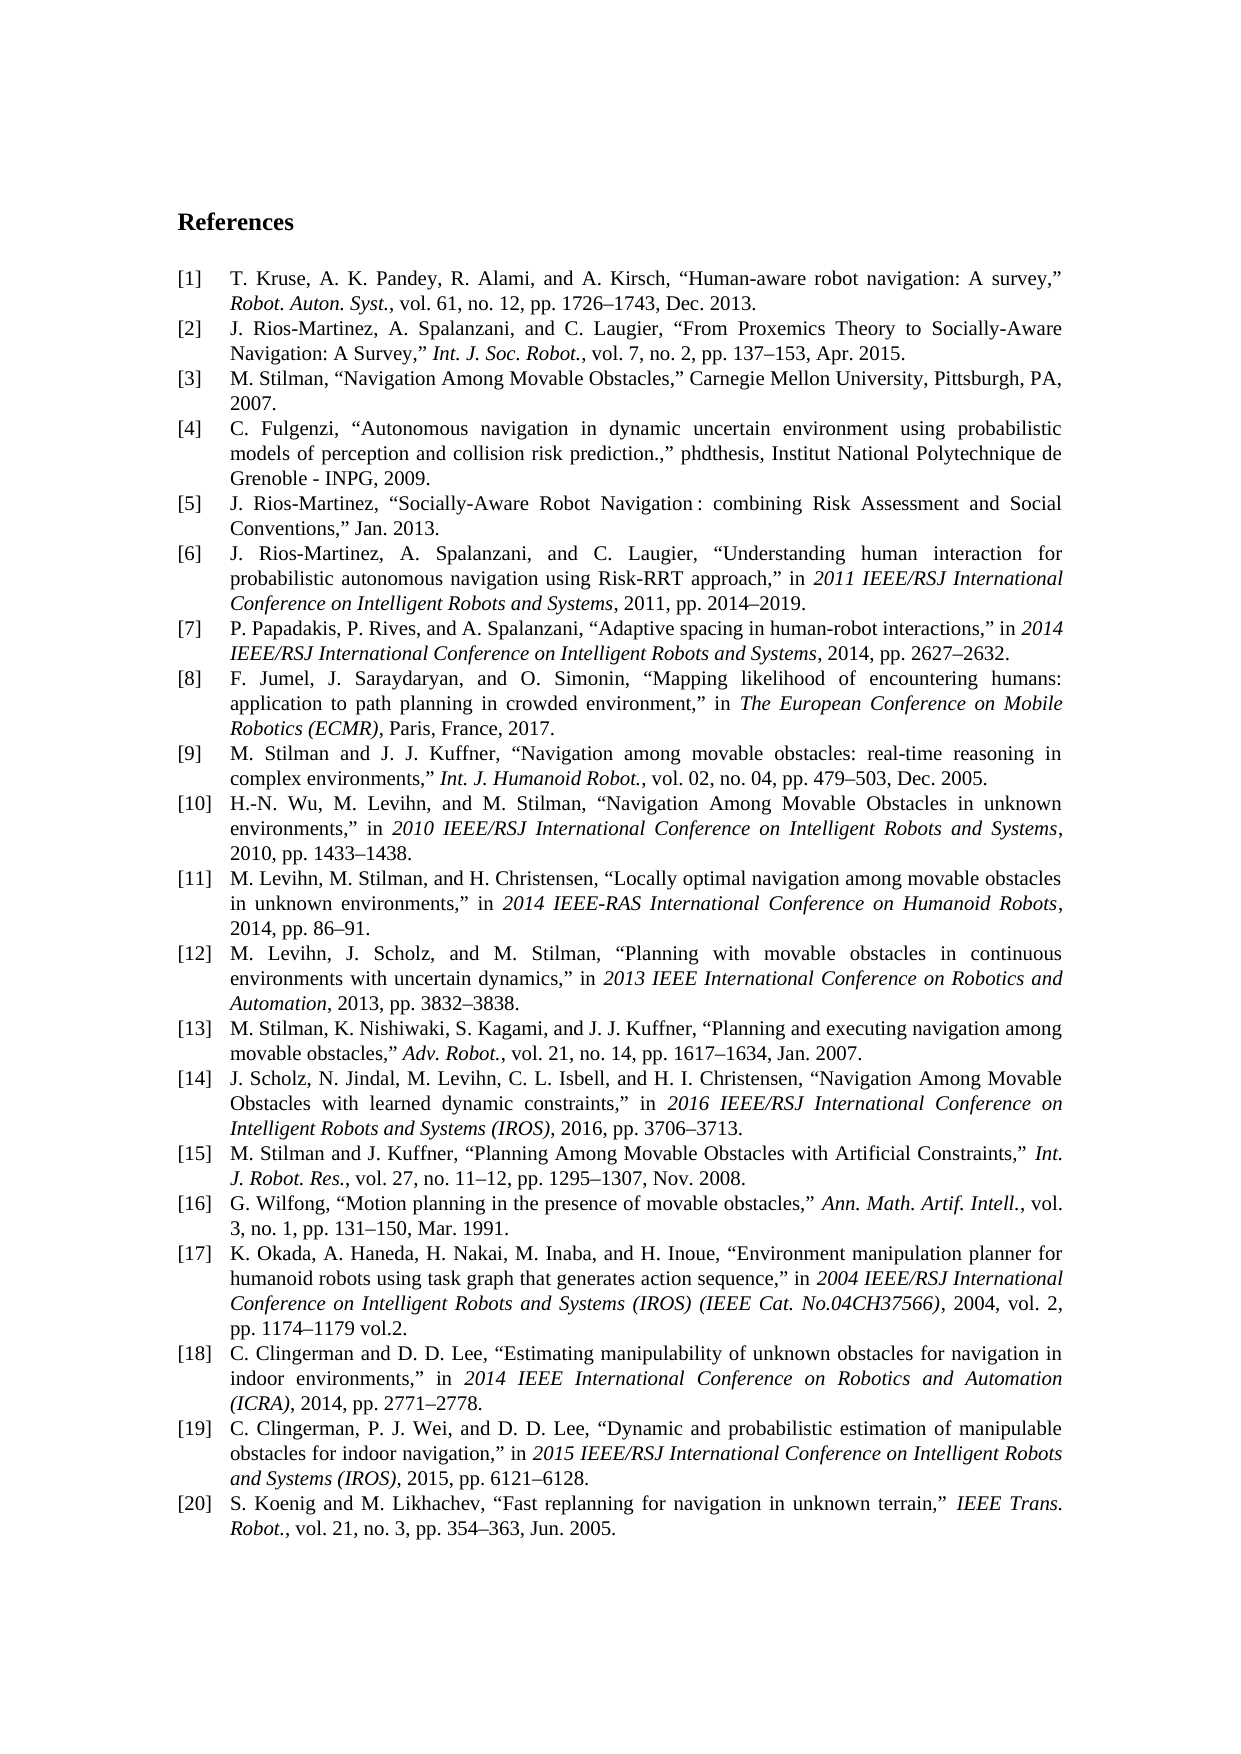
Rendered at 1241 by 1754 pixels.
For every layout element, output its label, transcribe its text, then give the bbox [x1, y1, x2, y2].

text [8] F. Jumel, J. Saraydaryan, and O. Simonin, “Mapping likelihood of encountering humans: application to path planning in crowded environment,” in The European Conference on Mobile Robotics (ECMR), Paris, France, 2017. [177, 664, 1063, 739]
text [4] C. Fulgenzi, “Autonomous navigation in dynamic uncertain environment using probabilistic models of perception and collision risk prediction.,” phdthesis, Institut National Polytechnique de Grenoble - INPG, 2009. [177, 414, 1063, 489]
text [12] M. Levihn, J. Scholz, and M. Stilman, “Planning with movable obstacles in continuous environments with uncertain dynamics,” in 2013 IEEE International Conference on Robotics and Automation, 2013, pp. 3832–3838. [177, 939, 1063, 1014]
text [9] M. Stilman and J. J. Kuffner, “Navigation among movable obstacles: real-time reasoning in complex environments,” Int. J. Humanoid Robot., vol. 02, no. 04, pp. 479–503, Dec. 2005. [177, 739, 1063, 789]
subtitle References [177, 207, 1063, 236]
text [19] C. Clingerman, P. J. Wei, and D. D. Lee, “Dynamic and probabilistic estimation of manipulable obstacles for indoor navigation,” in 2015 IEEE/RSJ International Conference on Intelligent Robots and Systems (IROS), 2015, pp. 6121–6128. [177, 1414, 1063, 1489]
text [1] T. Kruse, A. K. Pandey, R. Alami, and A. Kirsch, “Human-aware robot navigation: A survey,” Robot. Auton. Syst., vol. 61, no. 12, pp. 1726–1743, Dec. 2013. [177, 264, 1063, 314]
text [6] J. Rios-Martinez, A. Spalanzani, and C. Laugier, “Understanding human interaction for probabilistic autonomous navigation using Risk-RRT approach,” in 2011 IEEE/RSJ International Conference on Intelligent Robots and Systems, 2011, pp. 2014–2019. [177, 539, 1063, 614]
text [15] M. Stilman and J. Kuffner, “Planning Among Movable Obstacles with Artificial Constraints,” Int. J. Robot. Res., vol. 27, no. 11–12, pp. 1295–1307, Nov. 2008. [177, 1139, 1063, 1189]
text [17] K. Okada, A. Haneda, H. Nakai, M. Inaba, and H. Inoue, “Environment manipulation planner for humanoid robots using task graph that generates action sequence,” in 2004 IEEE/RSJ International Conference on Intelligent Robots and Systems (IROS) (IEEE Cat. No.04CH37566), 2004, vol. 2, pp. 1174–1179 vol.2. [177, 1239, 1063, 1339]
text [3] M. Stilman, “Navigation Among Movable Obstacles,” Carnegie Mellon University, Pittsburgh, PA, 2007. [177, 364, 1063, 414]
text [11] M. Levihn, M. Stilman, and H. Christensen, “Locally optimal navigation among movable obstacles in unknown environments,” in 2014 IEEE-RAS International Conference on Humanoid Robots, 2014, pp. 86–91. [177, 864, 1063, 939]
text [20] S. Koenig and M. Likhachev, “Fast replanning for navigation in unknown terrain,” IEEE Trans. Robot., vol. 21, no. 3, pp. 354–363, Jun. 2005. [177, 1489, 1063, 1539]
text [14] J. Scholz, N. Jindal, M. Levihn, C. L. Isbell, and H. I. Christensen, “Navigation Among Movable Obstacles with learned dynamic constraints,” in 2016 IEEE/RSJ International Conference on Intelligent Robots and Systems (IROS), 2016, pp. 3706–3713. [177, 1064, 1063, 1139]
text [13] M. Stilman, K. Nishiwaki, S. Kagami, and J. J. Kuffner, “Planning and executing navigation among movable obstacles,” Adv. Robot., vol. 21, no. 14, pp. 1617–1634, Jan. 2007. [177, 1014, 1063, 1064]
text [7] P. Papadakis, P. Rives, and A. Spalanzani, “Adaptive spacing in human-robot interactions,” in 2014 IEEE/RSJ International Conference on Intelligent Robots and Systems, 2014, pp. 2627–2632. [177, 614, 1063, 664]
text [16] G. Wilfong, “Motion planning in the presence of movable obstacles,” Ann. Math. Artif. Intell., vol. 3, no. 1, pp. 131–150, Mar. 1991. [177, 1189, 1063, 1239]
text [5] J. Rios-Martinez, “Socially-Aware Robot Navigation : combining Risk Assessment and Social Conventions,” Jan. 2013. [177, 489, 1063, 539]
text [2] J. Rios-Martinez, A. Spalanzani, and C. Laugier, “From Proxemics Theory to Socially-Aware Navigation: A Survey,” Int. J. Soc. Robot., vol. 7, no. 2, pp. 137–153, Apr. 2015. [177, 314, 1063, 364]
text [18] C. Clingerman and D. D. Lee, “Estimating manipulability of unknown obstacles for navigation in indoor environments,” in 2014 IEEE International Conference on Robotics and Automation (ICRA), 2014, pp. 2771–2778. [177, 1339, 1063, 1414]
text [10] H.-N. Wu, M. Levihn, and M. Stilman, “Navigation Among Movable Obstacles in unknown environments,” in 2010 IEEE/RSJ International Conference on Intelligent Robots and Systems, 2010, pp. 1433–1438. [177, 789, 1063, 864]
